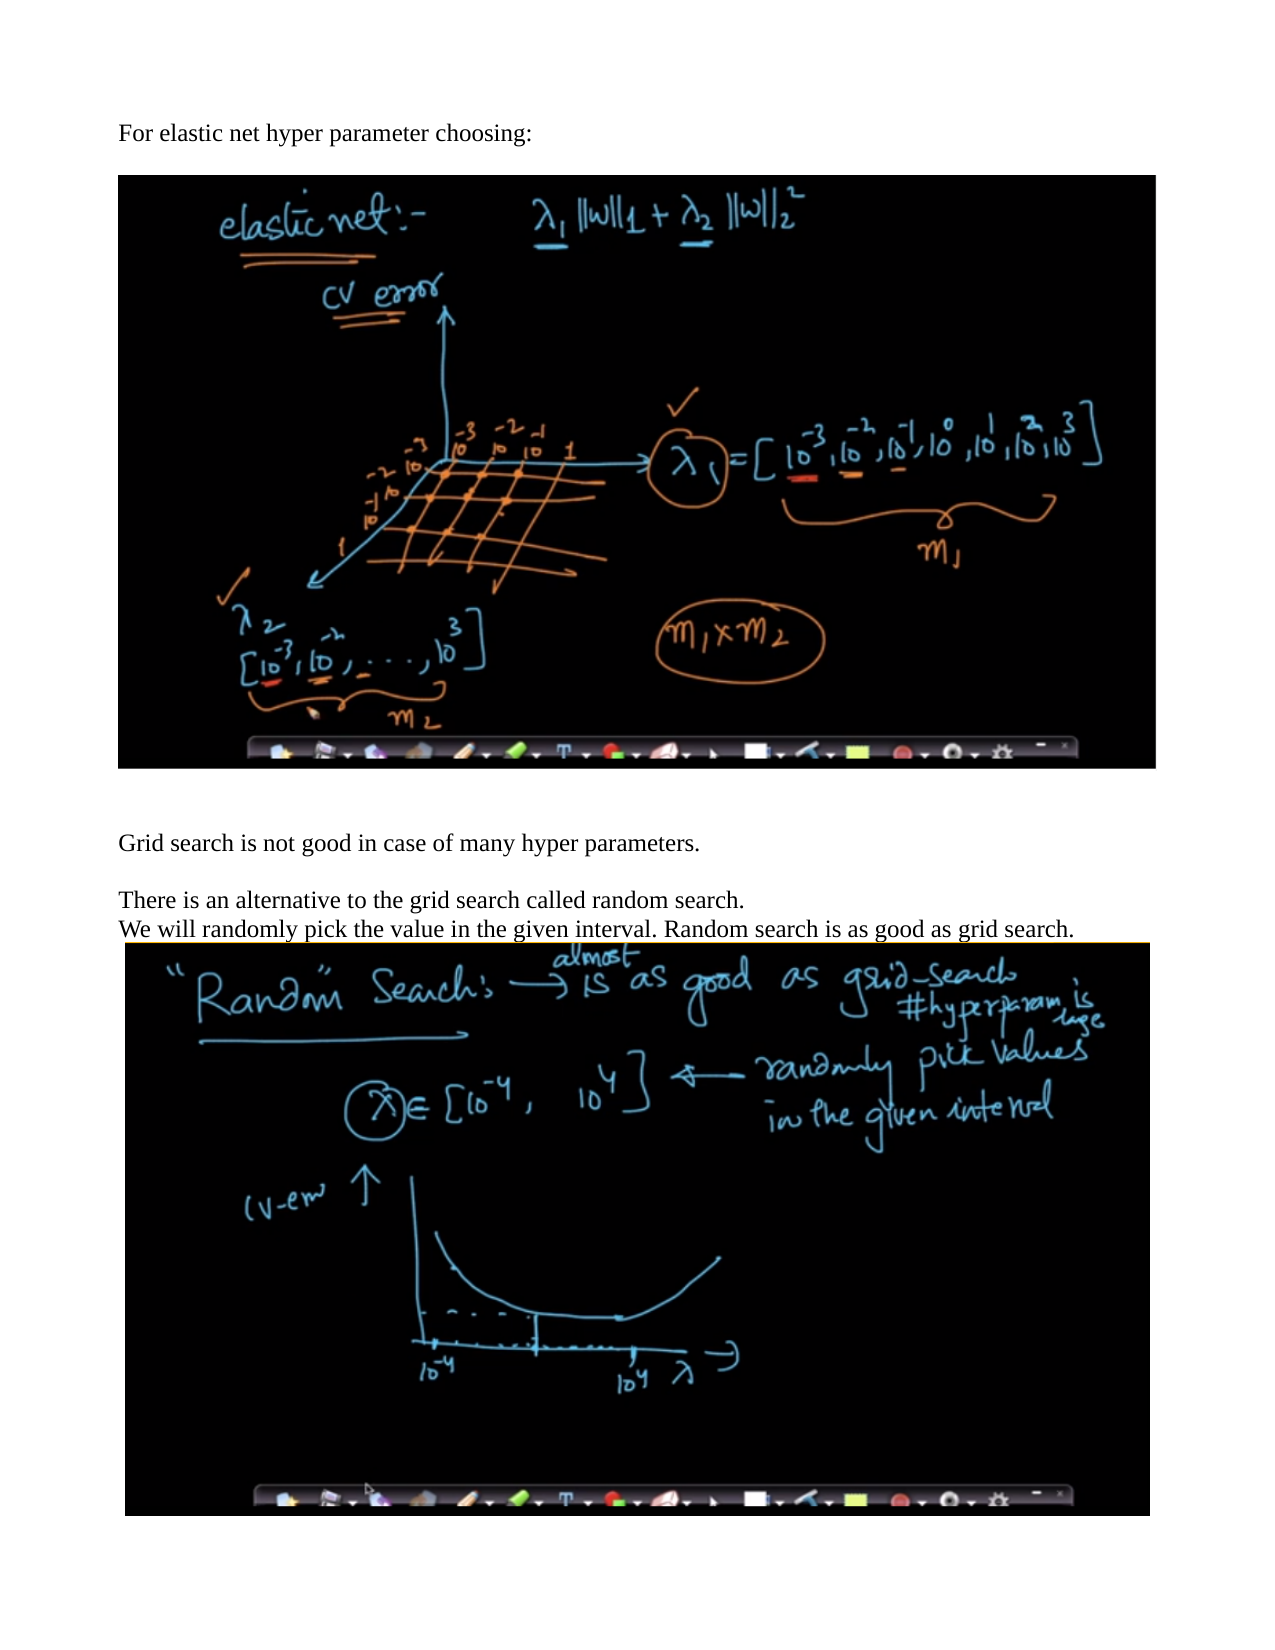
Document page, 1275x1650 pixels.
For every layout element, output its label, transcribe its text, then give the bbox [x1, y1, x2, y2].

picture [125, 942, 1150, 1516]
picture [118, 175, 1157, 771]
text There is an alternative to the grid search called random search. [118, 885, 1157, 914]
text Grid search is not good in case of many hyper parameters. [118, 828, 1157, 856]
text For elastic net hyper parameter choosing: [118, 118, 1157, 147]
text We will randomly pick the value in the given interval. Random search is as good as grid search. [118, 914, 1157, 943]
